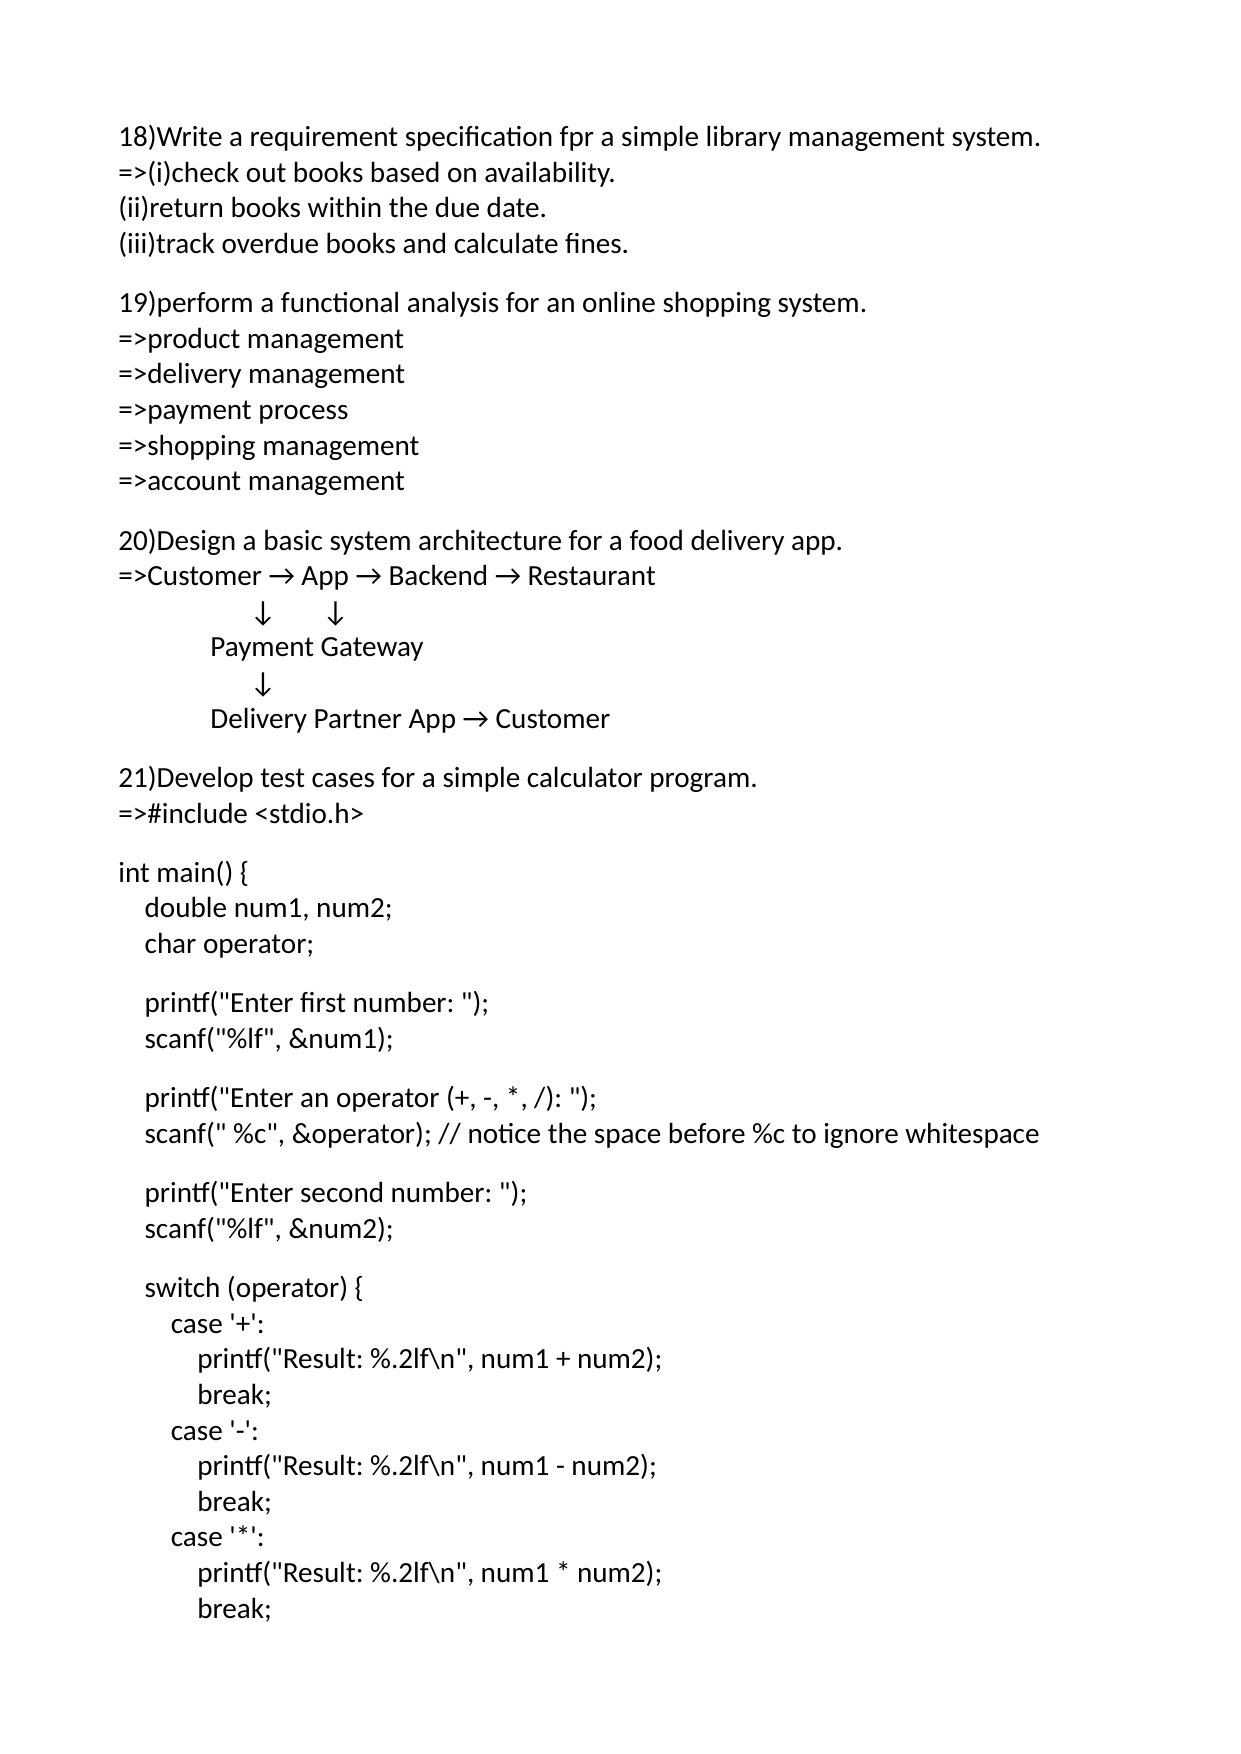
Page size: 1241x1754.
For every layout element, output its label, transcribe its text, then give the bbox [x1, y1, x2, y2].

text printf("Result: %.2lf\n", num1 + num2); [118, 1340, 1122, 1376]
text =>(i)check out books based on availability. [118, 154, 1122, 189]
text 20)Design a basic system architecture for a food delivery app. [118, 522, 1122, 557]
text break; [118, 1483, 1122, 1518]
text =>account management [118, 462, 1122, 498]
text =>delivery management [118, 356, 1122, 391]
text scanf("%lf", &num2); [118, 1210, 1122, 1246]
text 21)Develop test cases for a simple calculator program. [118, 759, 1122, 795]
text scanf(" %c", &operator); // notice the space before %c to ignore whitespace [118, 1115, 1122, 1151]
text =>payment process [118, 391, 1122, 427]
text printf("Enter an operator (+, -, *, /): "); [118, 1079, 1122, 1115]
text break; [118, 1590, 1122, 1625]
text printf("Enter second number: "); [118, 1174, 1122, 1210]
text (iii)track overdue books and calculate fines. [118, 225, 1122, 261]
text =>#include <stdio.h> [118, 795, 1122, 830]
text break; [118, 1376, 1122, 1412]
text =>Customer → App → Backend → Restaurant [118, 557, 1122, 593]
text char operator; [118, 925, 1122, 961]
text Delivery Partner App → Customer [118, 700, 1122, 735]
text printf("Result: %.2lf\n", num1 * num2); [118, 1554, 1122, 1590]
text case '*': [118, 1518, 1122, 1554]
text (ii)return books within the due date. [118, 189, 1122, 225]
text ↓ [118, 664, 1122, 700]
text printf("Enter first number: "); [118, 984, 1122, 1020]
text scanf("%lf", &num1); [118, 1020, 1122, 1056]
text printf("Result: %.2lf\n", num1 - num2); [118, 1447, 1122, 1483]
text case '+': [118, 1305, 1122, 1340]
text switch (operator) { [118, 1269, 1122, 1305]
text double num1, num2; [118, 889, 1122, 925]
text int main() { [118, 854, 1122, 889]
text Payment Gateway [118, 628, 1122, 664]
text ↓ ↓ [118, 593, 1122, 628]
text case '-': [118, 1412, 1122, 1447]
text =>shopping management [118, 427, 1122, 462]
text 19)perform a functional analysis for an online shopping system. [118, 284, 1122, 320]
text =>product management [118, 320, 1122, 356]
text 18)Write a requirement specification fpr a simple library management system. [118, 118, 1122, 154]
